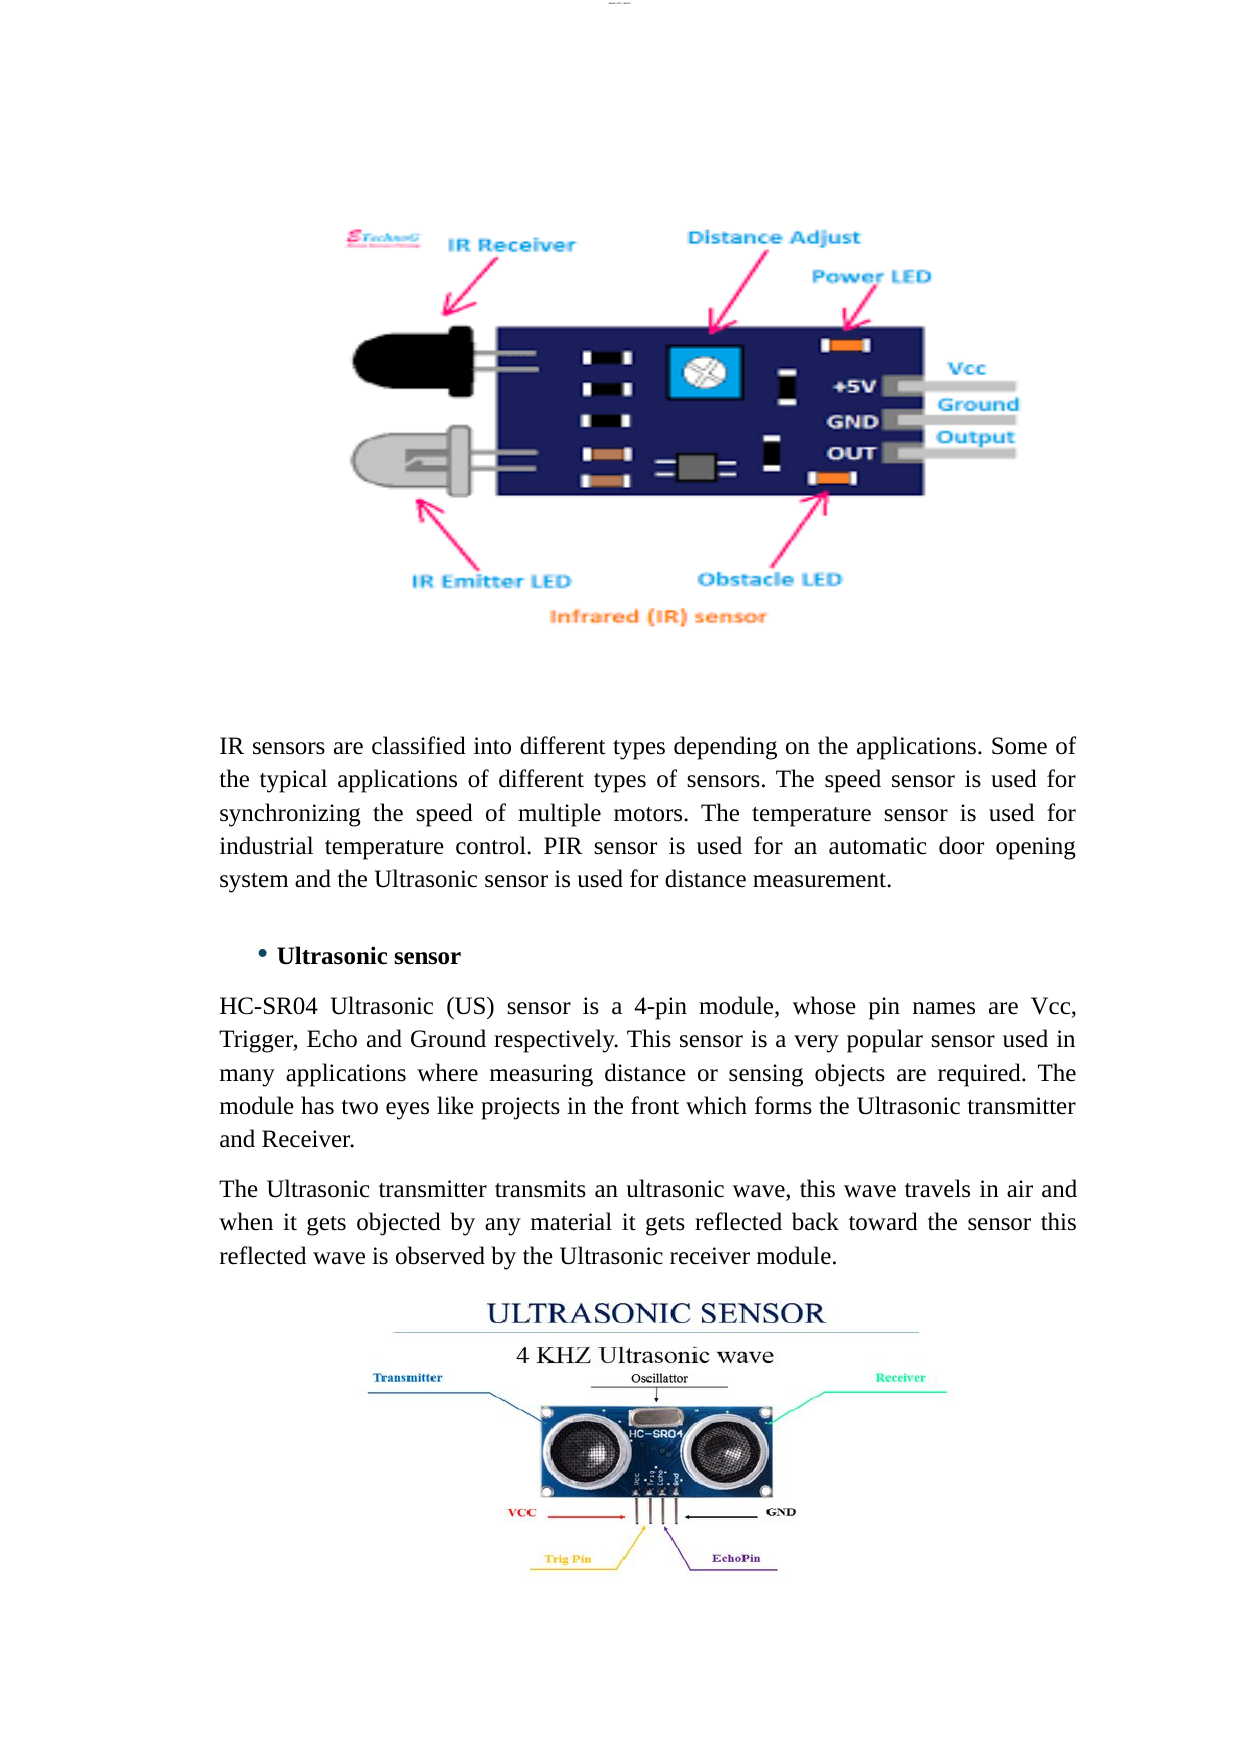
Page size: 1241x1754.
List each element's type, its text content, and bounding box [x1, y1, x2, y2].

text HC-SR04 Ultrasonic (US) sensor is a 4-pin module, whose pin names are Vcc, Trigger, Echo and Ground respectively. This sensor is a very popular sensor used in many applications where measuring distance or sensing objects are required. The module has two eyes like projects in the front which forms the Ultrasonic transmitter and Receiver. [219, 991, 1077, 1153]
picture [337, 1285, 984, 1610]
text IR sensors are classified into different types depending on the applications. Some of the typical applications of different types of sensors. The speed sensor is used for synchronizing the speed of multiple motors. The temperature sensor is used for industrial temperature control. PIR sensor is used for an automatic door opening system and the Ultrasonic sensor is used for distance measurement. [219, 731, 1077, 893]
text The Ultrasonic transmitter transmits an ultrasonic wave, this wave travels in air and when it gets objected by any material it gets reflected back toward the sensor this reflected wave is observed by the Ultrasonic receiver module. [219, 1174, 1077, 1269]
picture [343, 226, 1030, 631]
subtitle Ultrasonic sensor [257, 933, 1117, 971]
